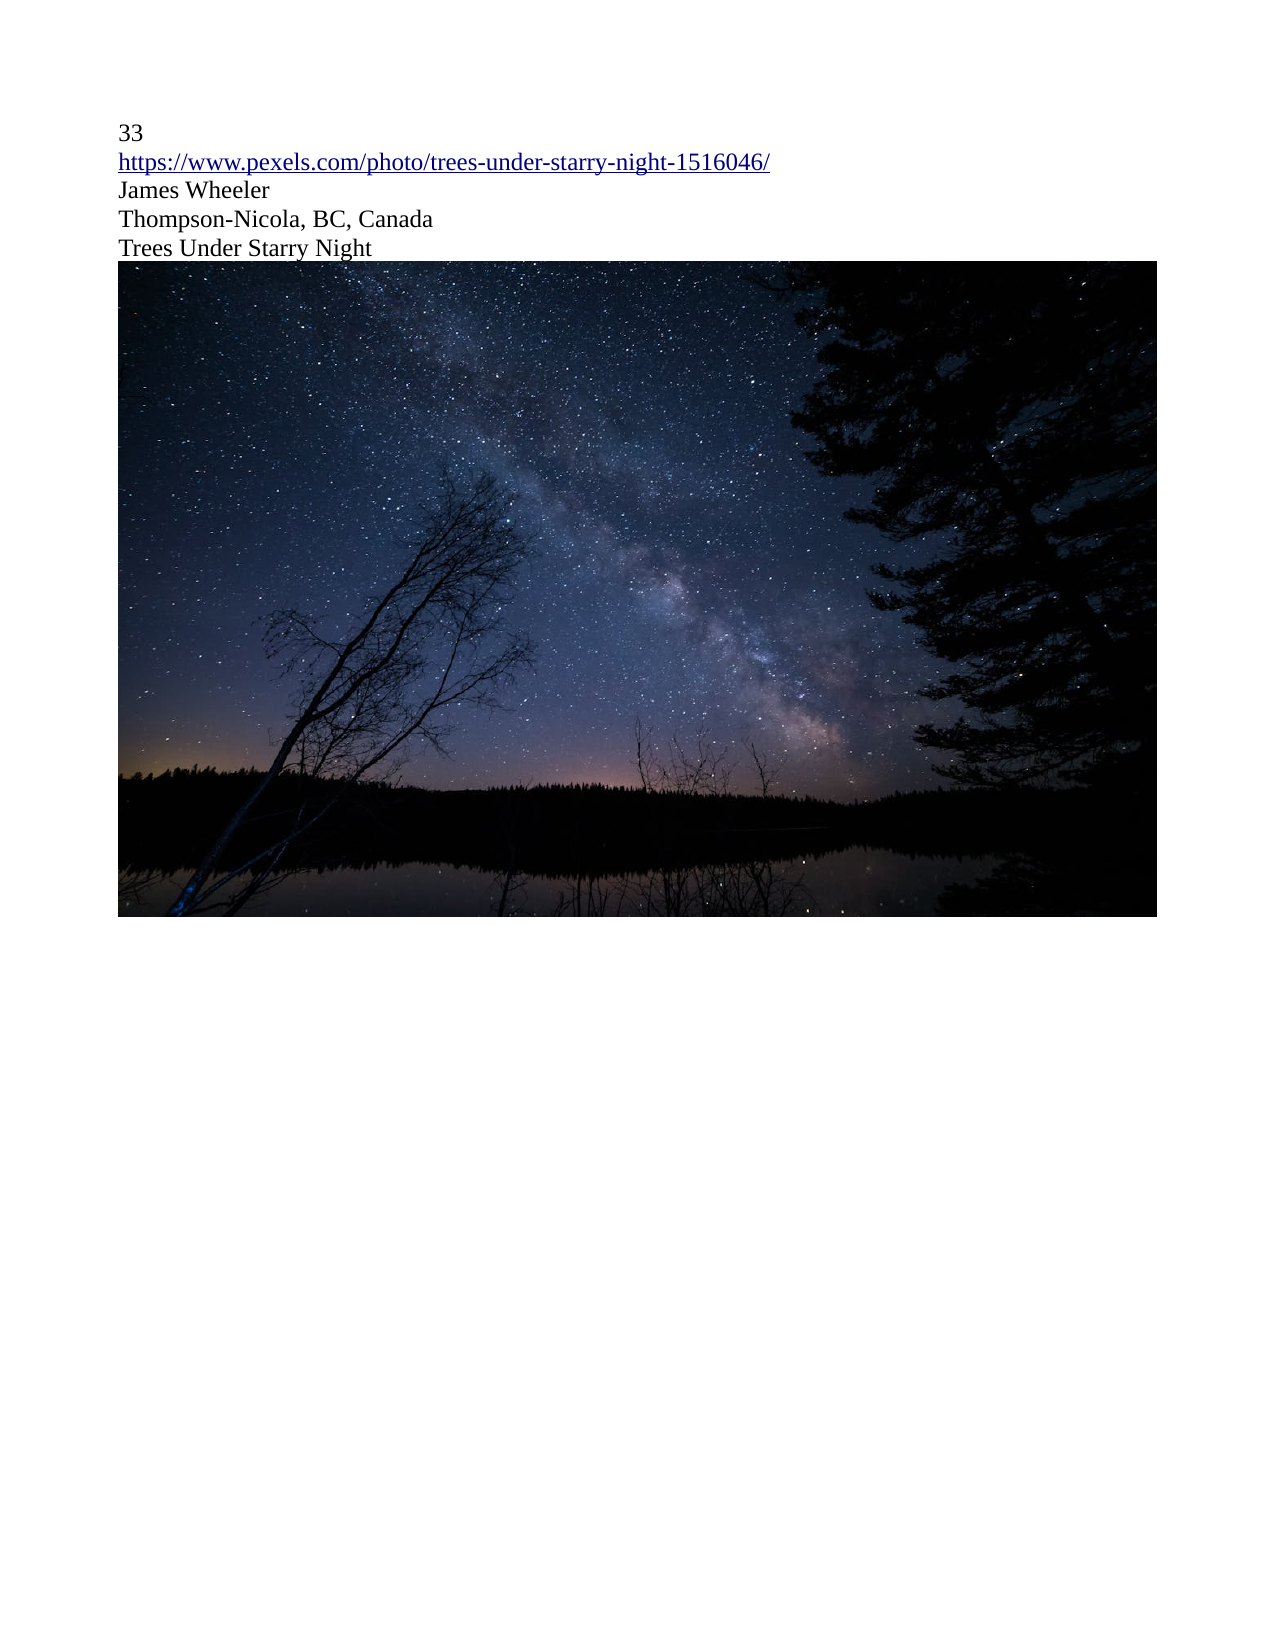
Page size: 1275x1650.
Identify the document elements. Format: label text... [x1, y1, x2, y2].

text James Wheeler [118, 176, 1157, 204]
text Trees Under Starry Night [118, 233, 1157, 261]
text https://www.pexels.com/photo/trees-under-starry-night-1516046/ [118, 147, 1157, 176]
text Thompson-Nicola, BC, Canada [118, 204, 1157, 233]
picture [118, 261, 1157, 917]
text 33 [118, 118, 1157, 147]
